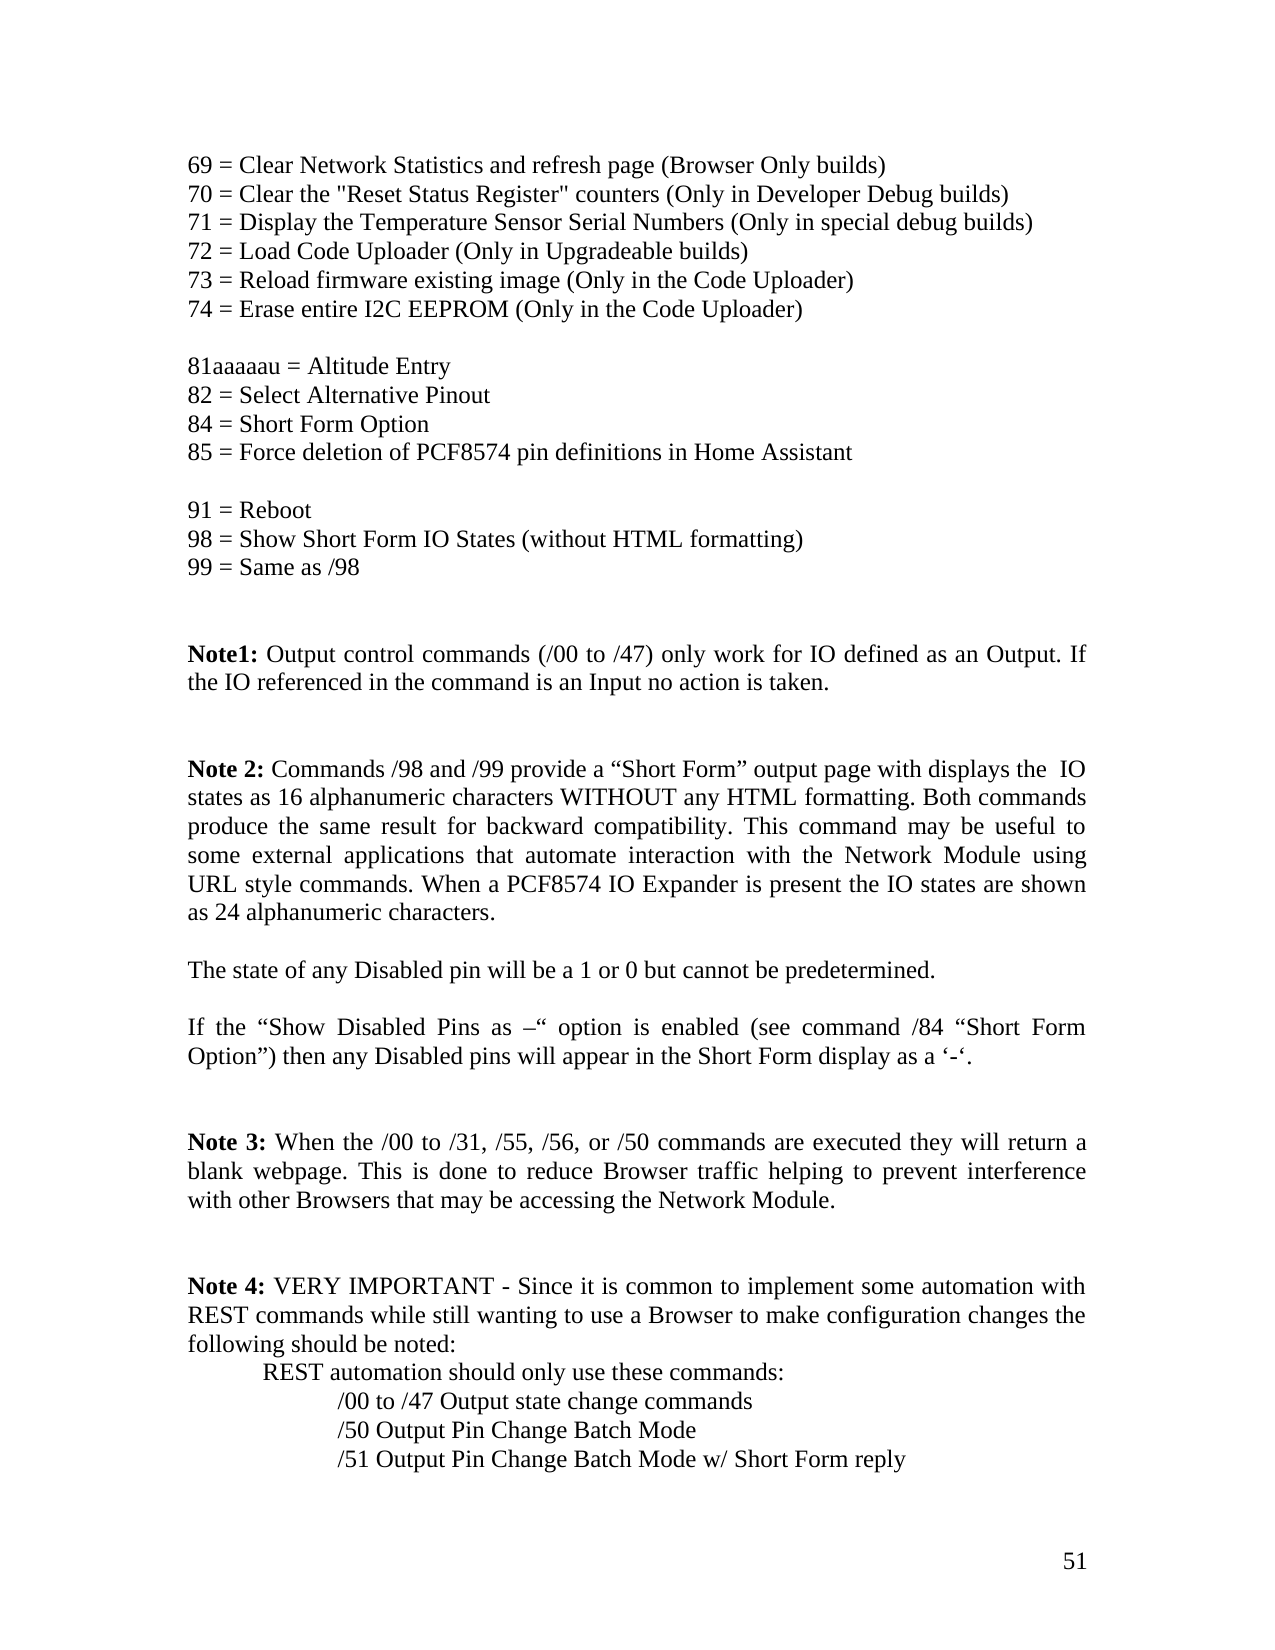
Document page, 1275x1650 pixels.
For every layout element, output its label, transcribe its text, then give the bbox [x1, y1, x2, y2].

text 91 = Reboot [187, 495, 1087, 524]
text 98 = Show Short Form IO States (without HTML formatting) [187, 524, 1087, 552]
text 82 = Select Alternative Pinout [187, 380, 1087, 409]
text /51 Output Pin Change Batch Mode w/ Short Form reply [337, 1444, 1087, 1472]
text 74 = Erase entire I2C EEPROM (Only in the Code Uploader) [187, 294, 1087, 322]
text 70 = Clear the "Reset Status Register" counters (Only in Developer Debug builds) [187, 179, 1087, 207]
text Note 3: When the /00 to /31, /55, /56, or /50 commands are executed they will return a blank webpage. This is done to reduce Browser traffic helping to prevent interference with other Browsers that may be accessing the Network Module. [187, 1127, 1087, 1214]
text /00 to /47 Output state change commands [337, 1386, 1087, 1415]
text 85 = Force deletion of PCF8574 pin definitions in Home Assistant [187, 437, 1087, 466]
text The state of any Disabled pin will be a 1 or 0 but cannot be predetermined. [187, 955, 1087, 984]
text Note 4: VERY IMPORTANT - Since it is common to implement some automation with REST commands while still wanting to use a Browser to make configuration changes the following should be noted: [187, 1271, 1087, 1357]
text /50 Output Pin Change Batch Mode [337, 1415, 1087, 1444]
text If the “Show Disabled Pins as –“ option is enabled (see command /84 “Short Form Option”) then any Disabled pins will appear in the Short Form display as a ‘-‘. [187, 1012, 1087, 1070]
text 73 = Reload firmware existing image (Only in the Code Uploader) [187, 265, 1087, 294]
text 81aaaaau = Altitude Entry [187, 351, 1087, 380]
text 69 = Clear Network Statistics and refresh page (Browser Only builds) [187, 150, 1087, 179]
text 99 = Same as /98 [187, 552, 1087, 581]
text 71 = Display the Temperature Sensor Serial Numbers (Only in special debug builds) [187, 207, 1087, 236]
text 72 = Load Code Uploader (Only in Upgradeable builds) [187, 236, 1087, 265]
text 84 = Short Form Option [187, 409, 1087, 437]
text REST automation should only use these commands: [262, 1357, 1087, 1386]
text Note 2: Commands /98 and /99 provide a “Short Form” output page with displays the IO states as 16 alphanumeric characters WITHOUT any HTML formatting. Both commands produce the same result for backward compatibility. This command may be useful to some external applications that automate interaction with the Network Module using URL style commands. When a PCF8574 IO Expander is present the IO states are shown as 24 alphanumeric characters. [187, 754, 1087, 926]
text Note1: Output control commands (/00 to /47) only work for IO defined as an Output. If the IO referenced in the command is an Input no action is taken. [187, 639, 1087, 696]
